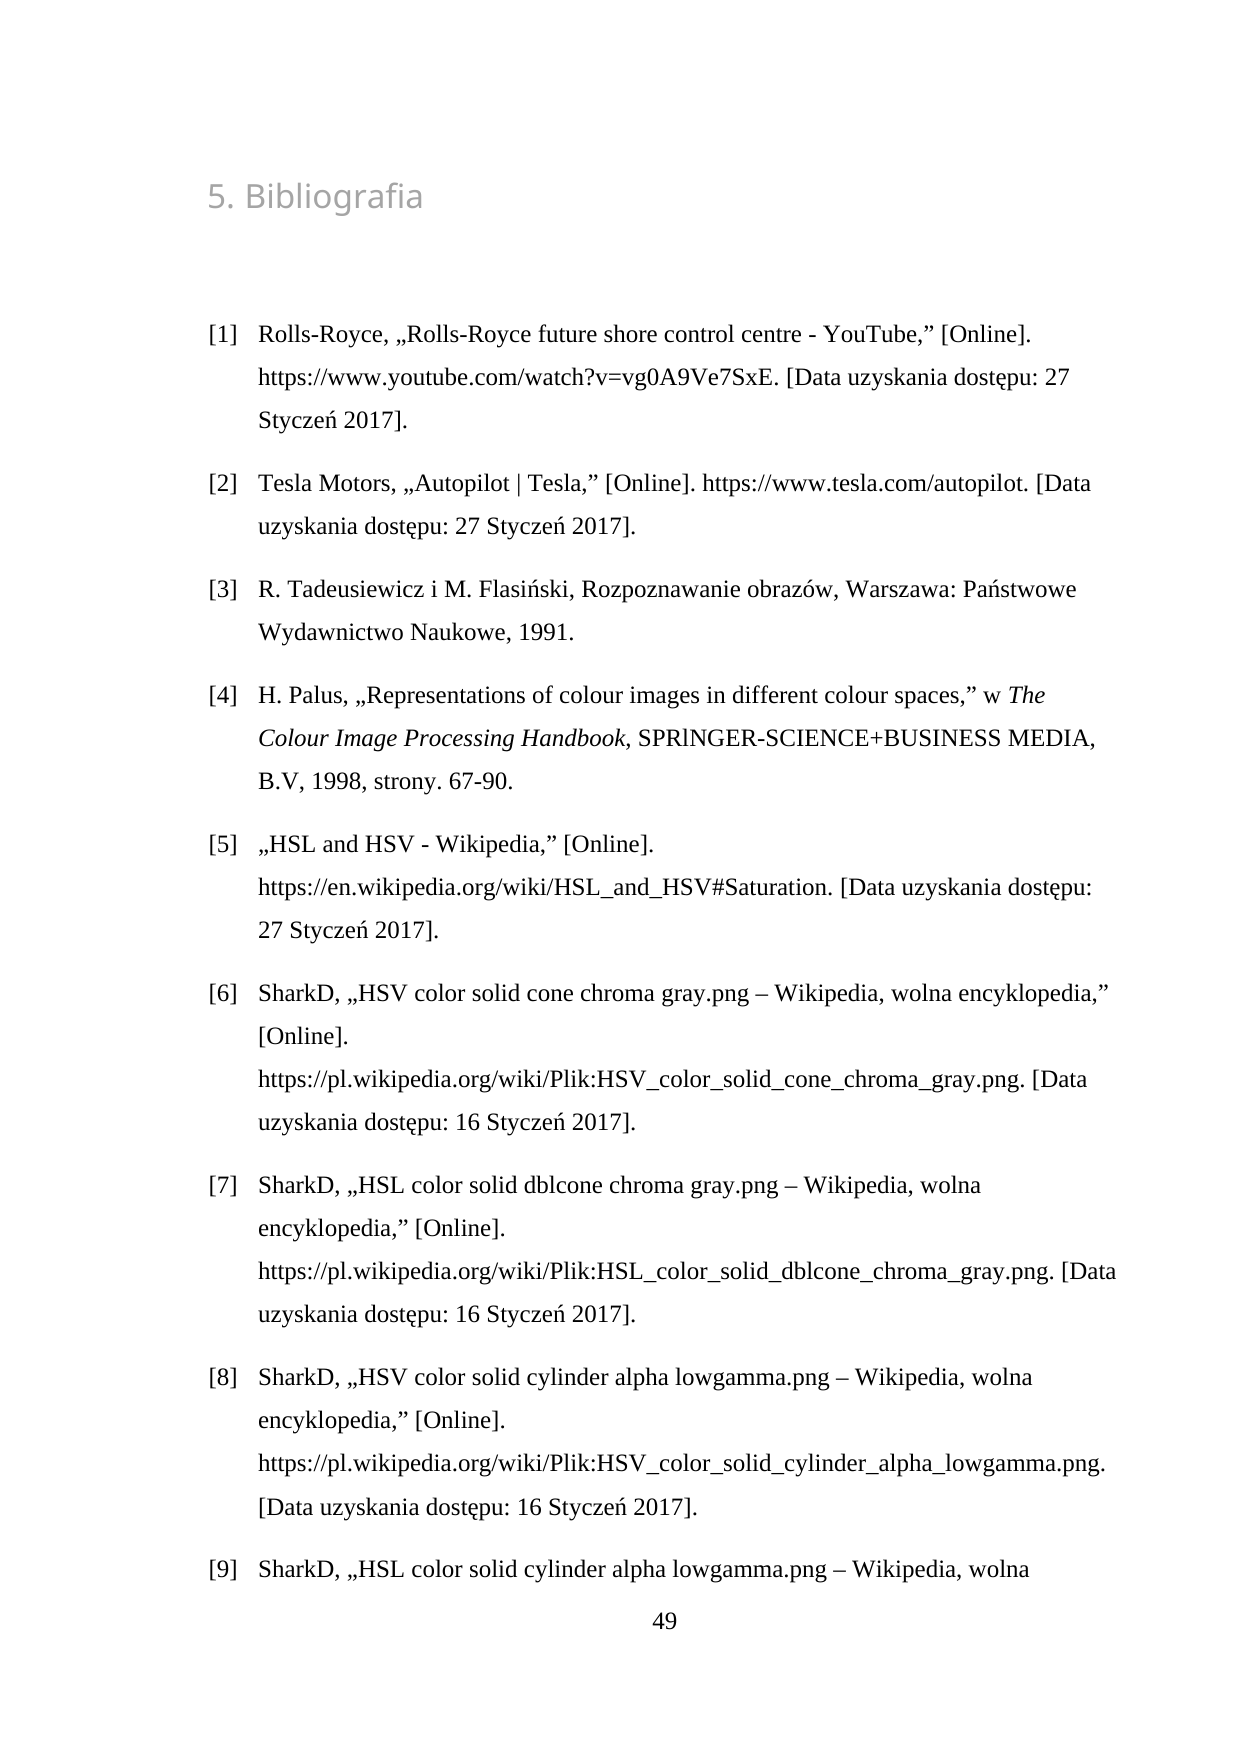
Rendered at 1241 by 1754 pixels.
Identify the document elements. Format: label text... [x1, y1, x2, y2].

table_cell [7] [207, 1169, 256, 1361]
table_cell SharkD, „HSV color solid cone chroma gray.png – Wikipedia, wolna encyklopedia,” [Online]. https://pl.wikipedia.org/wiki/Plik:HSV_color_solid_cone_chroma_gray.png. [Data uzyskania dostępu: 16 Styczeń 2017]. [256, 976, 1122, 1168]
table_cell H. Palus, „Representations of colour images in different colour spaces,” w The Colour Image Processing Handbook, SPRlNGER-SCIENCE+BUSINESS MEDIA, B.V, 1998, strony. 67-90. [256, 678, 1122, 827]
table_cell R. Tadeusiewicz i M. Flasiński, Rozpoznawanie obrazów, Warszawa: Państwowe Wydawnictwo Naukowe, 1991. [256, 572, 1122, 678]
table_cell [3] [207, 572, 256, 678]
table_cell SharkD, „HSL color solid cylinder alpha lowgamma.png – Wikipedia, wolna [256, 1553, 1122, 1585]
table_cell [8] [207, 1361, 256, 1553]
table_cell SharkD, „HSV color solid cylinder alpha lowgamma.png – Wikipedia, wolna encyklopedia,” [Online]. https://pl.wikipedia.org/wiki/Plik:HSV_color_solid_cylinder_alpha_lowgamma.png. [Data uzyskania dostępu: 16 Styczeń 2017]. [256, 1361, 1122, 1553]
table_cell SharkD, „HSL color solid dblcone chroma gray.png – Wikipedia, wolna encyklopedia,” [Online]. https://pl.wikipedia.org/wiki/Plik:HSL_color_solid_dblcone_chroma_gray.png. [Data uzyskania dostępu: 16 Styczeń 2017]. [256, 1169, 1122, 1361]
table_header Rolls-Royce, „Rolls-Royce future shore control centre - YouTube,” [Online]. https://www.youtube.com/watch?v=vg0A9Ve7SxE. [Data uzyskania dostępu: 27 Styczeń 2017]. [256, 317, 1122, 466]
table_header [1] [207, 317, 256, 466]
table_cell Tesla Motors, „Autopilot | Tesla,” [Online]. https://www.tesla.com/autopilot. [Data uzyskania dostępu: 27 Styczeń 2017]. [256, 466, 1122, 572]
table_cell [2] [207, 466, 256, 572]
table_cell [4] [207, 678, 256, 827]
table_cell [6] [207, 976, 256, 1168]
table_cell [5] [207, 827, 256, 976]
table_cell „HSL and HSV - Wikipedia,” [Online]. https://en.wikipedia.org/wiki/HSL_and_HSV#Saturation. [Data uzyskania dostępu: 27 Styczeń 2017]. [256, 827, 1122, 976]
list Bibliografia [207, 173, 1122, 218]
table_cell [9] [207, 1553, 256, 1585]
